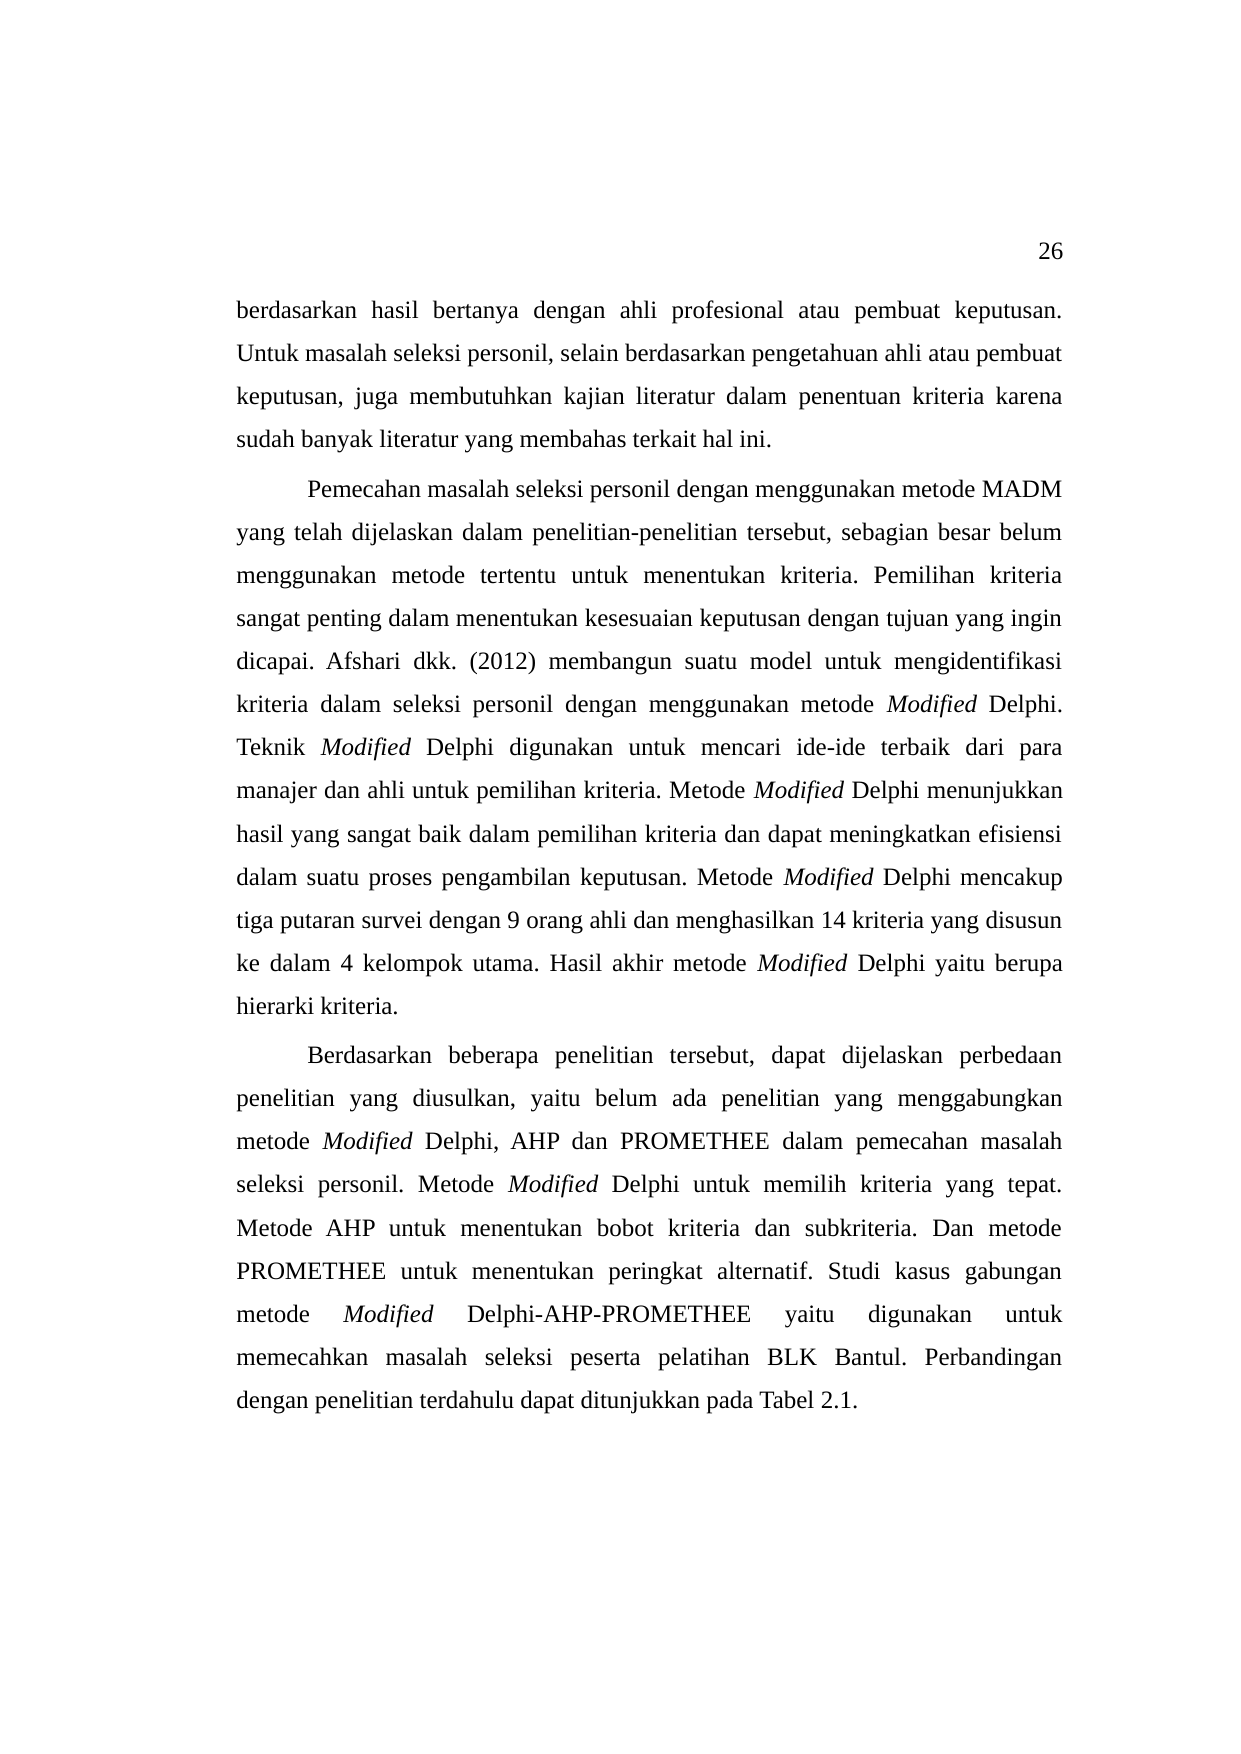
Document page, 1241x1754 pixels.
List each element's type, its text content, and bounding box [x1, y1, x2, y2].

text Pemecahan masalah seleksi personil dengan menggunakan metode MADM yang telah dijelaskan dalam penelitian-penelitian tersebut, sebagian besar belum menggunakan metode tertentu untuk menentukan kriteria. Pemilihan kriteria sangat penting dalam menentukan kesesuaian keputusan dengan tujuan yang ingin dicapai. Afshari dkk. (2012) membangun suatu model untuk mengidentifikasi kriteria dalam seleksi personil dengan menggunakan metode Modified Delphi. Teknik Modified Delphi digunakan untuk mencari ide-ide terbaik dari para manajer dan ahli untuk pemilihan kriteria. Metode Modified Delphi menunjukkan hasil yang sangat baik dalam pemilihan kriteria dan dapat meningkatkan efisiensi dalam suatu proses pengambilan keputusan. Metode Modified Delphi mencakup tiga putaran survei dengan 9 orang ahli dan menghasilkan 14 kriteria yang disusun ke dalam 4 kelompok utama. Hasil akhir metode Modified Delphi yaitu berupa hierarki kriteria. [236, 474, 1063, 1020]
text berdasarkan hasil bertanya dengan ahli profesional atau pembuat keputusan. Untuk masalah seleksi personil, selain berdasarkan pengetahuan ahli atau pembuat keputusan, juga membutuhkan kajian literatur dalam penentuan kriteria karena sudah banyak literatur yang membahas terkait hal ini. [236, 295, 1063, 453]
text Berdasarkan beberapa penelitian tersebut, dapat dijelaskan perbedaan penelitian yang diusulkan, yaitu belum ada penelitian yang menggabungkan metode Modified Delphi, AHP dan PROMETHEE dalam pemecahan masalah seleksi personil. Metode Modified Delphi untuk memilih kriteria yang tepat. Metode AHP untuk menentukan bobot kriteria dan subkriteria. Dan metode PROMETHEE untuk menentukan peringkat alternatif. Studi kasus gabungan metode Modified Delphi-AHP-PROMETHEE yaitu digunakan untuk memecahkan masalah seleksi peserta pelatihan BLK Bantul. Perbandingan dengan penelitian terdahulu dapat ditunjukkan pada Tabel 2.1. [236, 1040, 1063, 1414]
